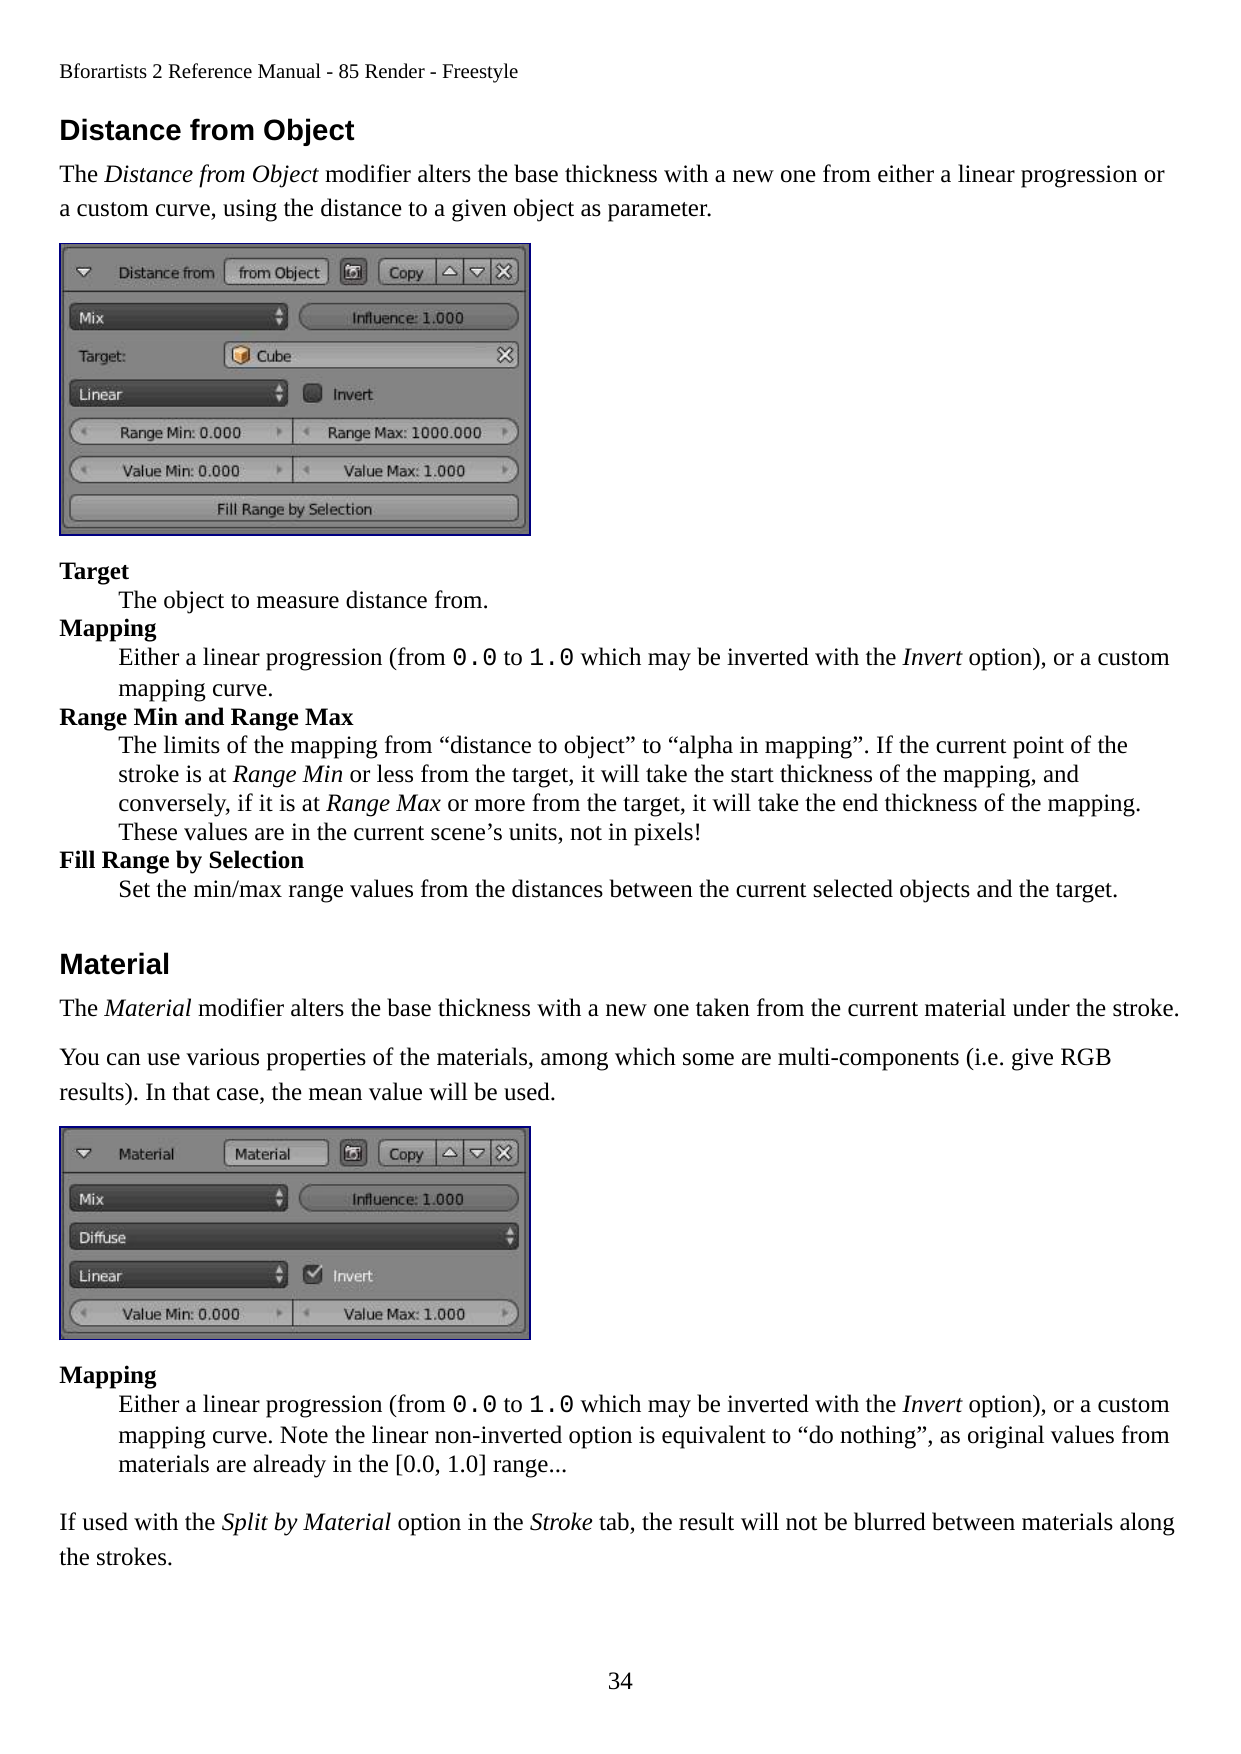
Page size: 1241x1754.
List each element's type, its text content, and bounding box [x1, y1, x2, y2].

subtitle Fill Range by Selection [59, 846, 1181, 874]
subtitle Mapping [59, 613, 1181, 642]
list Either a linear progression (from 0.0 to 1.0 which may be inverted with the Invert option), or a custom mapping curve. Note the linear non-inverted option is equivalent to “do nothing”, as original values from materials are already in the [0.0, 1.0] range... [118, 1389, 1181, 1478]
picture [61, 244, 529, 534]
list Set the min/max range values from the distances between the current selected objects and the target. [118, 874, 1181, 903]
text The Material modifier alters the base thickness with a new one taken from the current material under the stroke. [59, 993, 1181, 1022]
list The object to measure distance from. [118, 585, 1181, 613]
text If used with the Split by Material option in the Stroke tab, the result will not be blurred between materials along the strokes. [59, 1507, 1181, 1570]
text The Distance from Object modifier alters the base thickness with a new one from either a linear progression or a custom curve, using the distance to a given object as parameter. [59, 159, 1181, 222]
subtitle Target [59, 556, 1181, 585]
subtitle Range Min and Range Max [59, 702, 1181, 731]
subtitle Mapping [59, 1361, 1181, 1389]
picture [61, 1128, 529, 1339]
subtitle Material [59, 947, 1181, 981]
list Either a linear progression (from 0.0 to 1.0 which may be inverted with the Invert option), or a custom mapping curve. [118, 642, 1181, 702]
subtitle Distance from Object [59, 113, 1181, 146]
list The limits of the mapping from “distance to object” to “alpha in mapping”. If the current point of the stroke is at Range Min or less from the target, it will take the start thickness of the mapping, and conversely, if it is at Range Max or more from the target, it will take the end thickness of the mapping. These values are in the current scene’s units, not in pixels! [118, 731, 1181, 846]
text You can use various properties of the materials, among which some are multi-components (i.e. give RGB results). In that case, the mean value will be used. [59, 1042, 1181, 1106]
